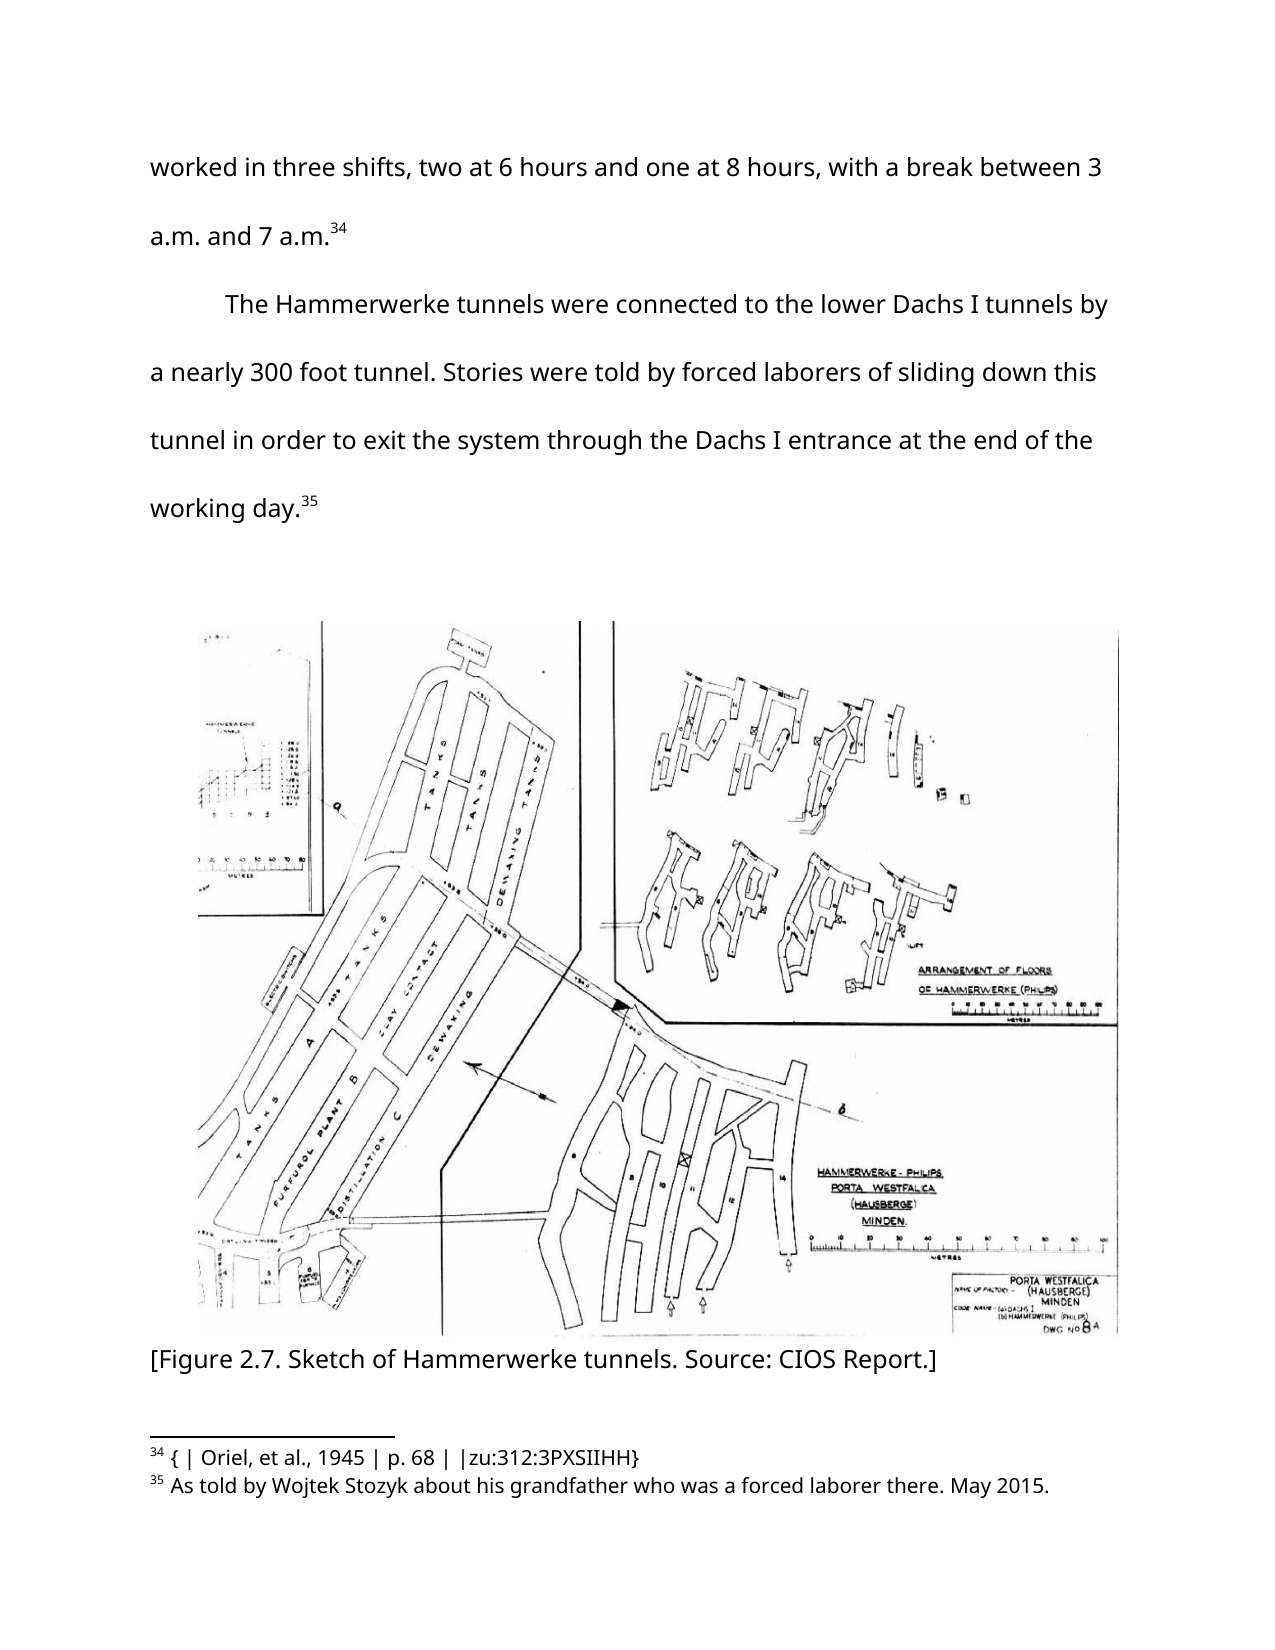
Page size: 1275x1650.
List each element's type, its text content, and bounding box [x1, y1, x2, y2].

text As told by Wojtek Stozyk about his grandfather who was a forced laborer there. May 2015. [150, 1472, 1125, 1500]
text worked in three shifts, two at 6 hours and one at 8 hours, with a break between 3 a.m. and 7 a.m. [150, 150, 1125, 252]
text The Hammerwerke tunnels were connected to the lower Dachs I tunnels by a nearly 300 foot tunnel. Stories were told by forced laborers of sliding down this tunnel in order to exit the system through the Dachs I entrance at the end of the working day. [150, 286, 1125, 525]
text [Figure 2.7. Sketch of Hammerwerke tunnels. Source: CIOS Report.] [150, 1342, 1125, 1376]
text { | Oriel, et al., 1945 | p. 68 | |zu:312:3PXSIIHH} [150, 1443, 1125, 1472]
picture [150, 592, 1125, 1342]
